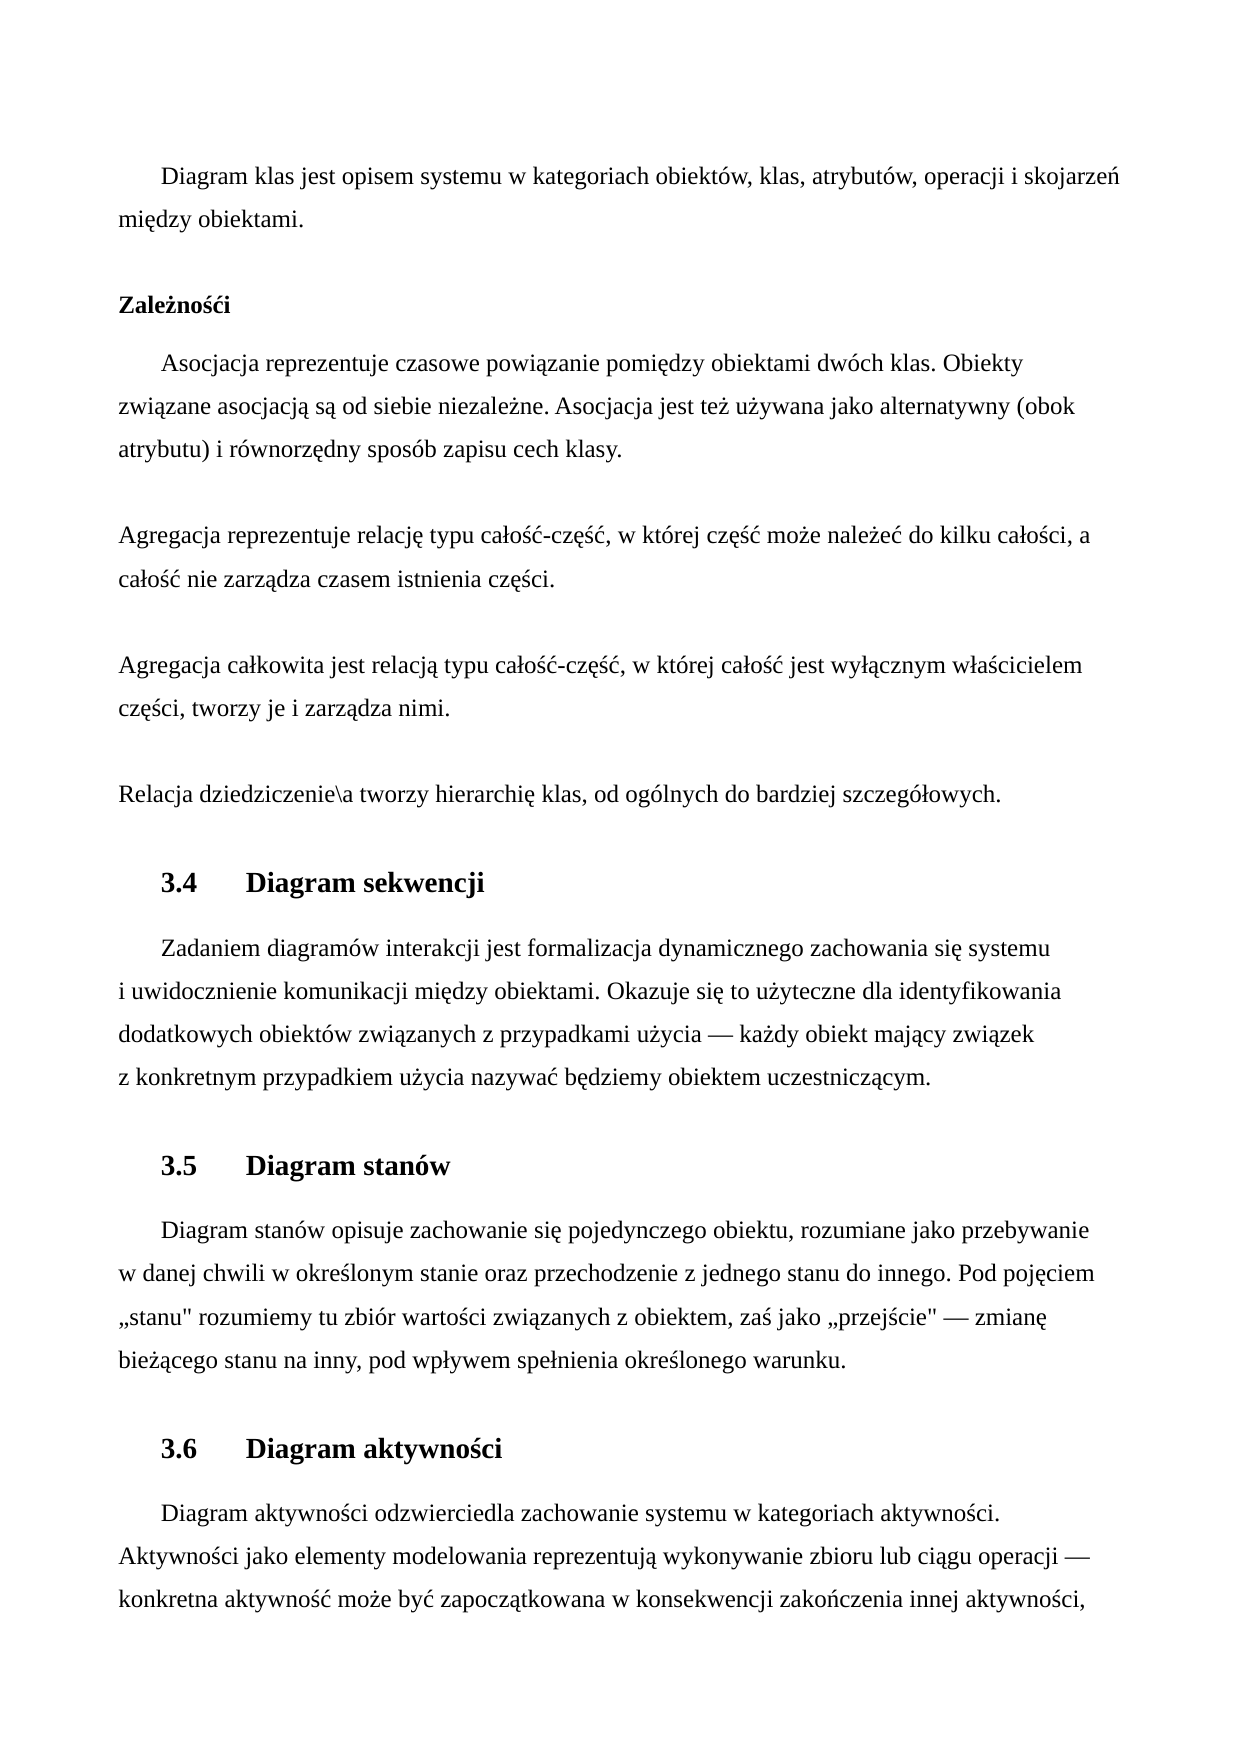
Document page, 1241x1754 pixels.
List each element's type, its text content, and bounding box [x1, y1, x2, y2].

text 3.6 Diagram aktywności [118, 1431, 1122, 1464]
text Agregacja reprezentuje relację typu całość-część, w której część może należeć do kilku całości, a całość nie zarządza czasem istnienia części. [118, 521, 1122, 592]
text Zależnośći [118, 291, 1122, 319]
text Agregacja całkowita jest relacją typu całość-część, w której całość jest wyłącznym właścicielem części, tworzy je i zarządza nimi. [118, 650, 1122, 722]
text dodatkowych obiektów związanych z przypadkami użycia — każdy obiekt mający związek [118, 1019, 1122, 1048]
text w danej chwili w określonym stanie oraz przechodzenie z jednego stanu do innego. Pod pojęciem [118, 1258, 1122, 1287]
text i uwidocznienie komunikacji między obiektami. Okazuje się to użyteczne dla identyfikowania [118, 976, 1122, 1004]
text bieżącego stanu na inny, pod wpływem spełnienia określonego warunku. [118, 1345, 1122, 1373]
text 3.5 Diagram stanów [118, 1148, 1122, 1182]
text Relacja dziedziczenie\a tworzy hierarchię klas, od ogólnych do bardziej szczegółowych. [118, 779, 1122, 808]
text Diagram aktywności odzwierciedla zachowanie systemu w kategoriach aktywności. Aktywności jako elementy modelowania reprezentują wykonywanie zbioru lub ciągu operacji — konkretna aktywność może być zapoczątkowana w konsekwencji zakończenia innej aktywności, [118, 1498, 1122, 1613]
text „stanu" rozumiemy tu zbiór wartości związanych z obiektem, zaś jako „przejście" — zmianę [118, 1302, 1122, 1330]
text Diagram klas jest opisem systemu w kategoriach obiektów, klas, atrybutów, operacji i skojarzeń między obiektami. [118, 161, 1122, 233]
text z konkretnym przypadkiem użycia nazywać będziemy obiektem uczestniczącym. [118, 1062, 1122, 1091]
text 3.4 Diagram sekwencji [118, 866, 1122, 899]
text Zadaniem diagramów interakcji jest formalizacja dynamicznego zachowania się systemu [118, 933, 1122, 961]
text Asocjacja reprezentuje czasowe powiązanie pomiędzy obiektami dwóch klas. Obiekty związane asocjacją są od siebie niezależne. Asocjacja jest też używana jako alternatywny (obok atrybutu) i równorzędny sposób zapisu cech klasy. [118, 348, 1122, 463]
text Diagram stanów opisuje zachowanie się pojedynczego obiektu, rozumiane jako przebywanie [118, 1215, 1122, 1244]
